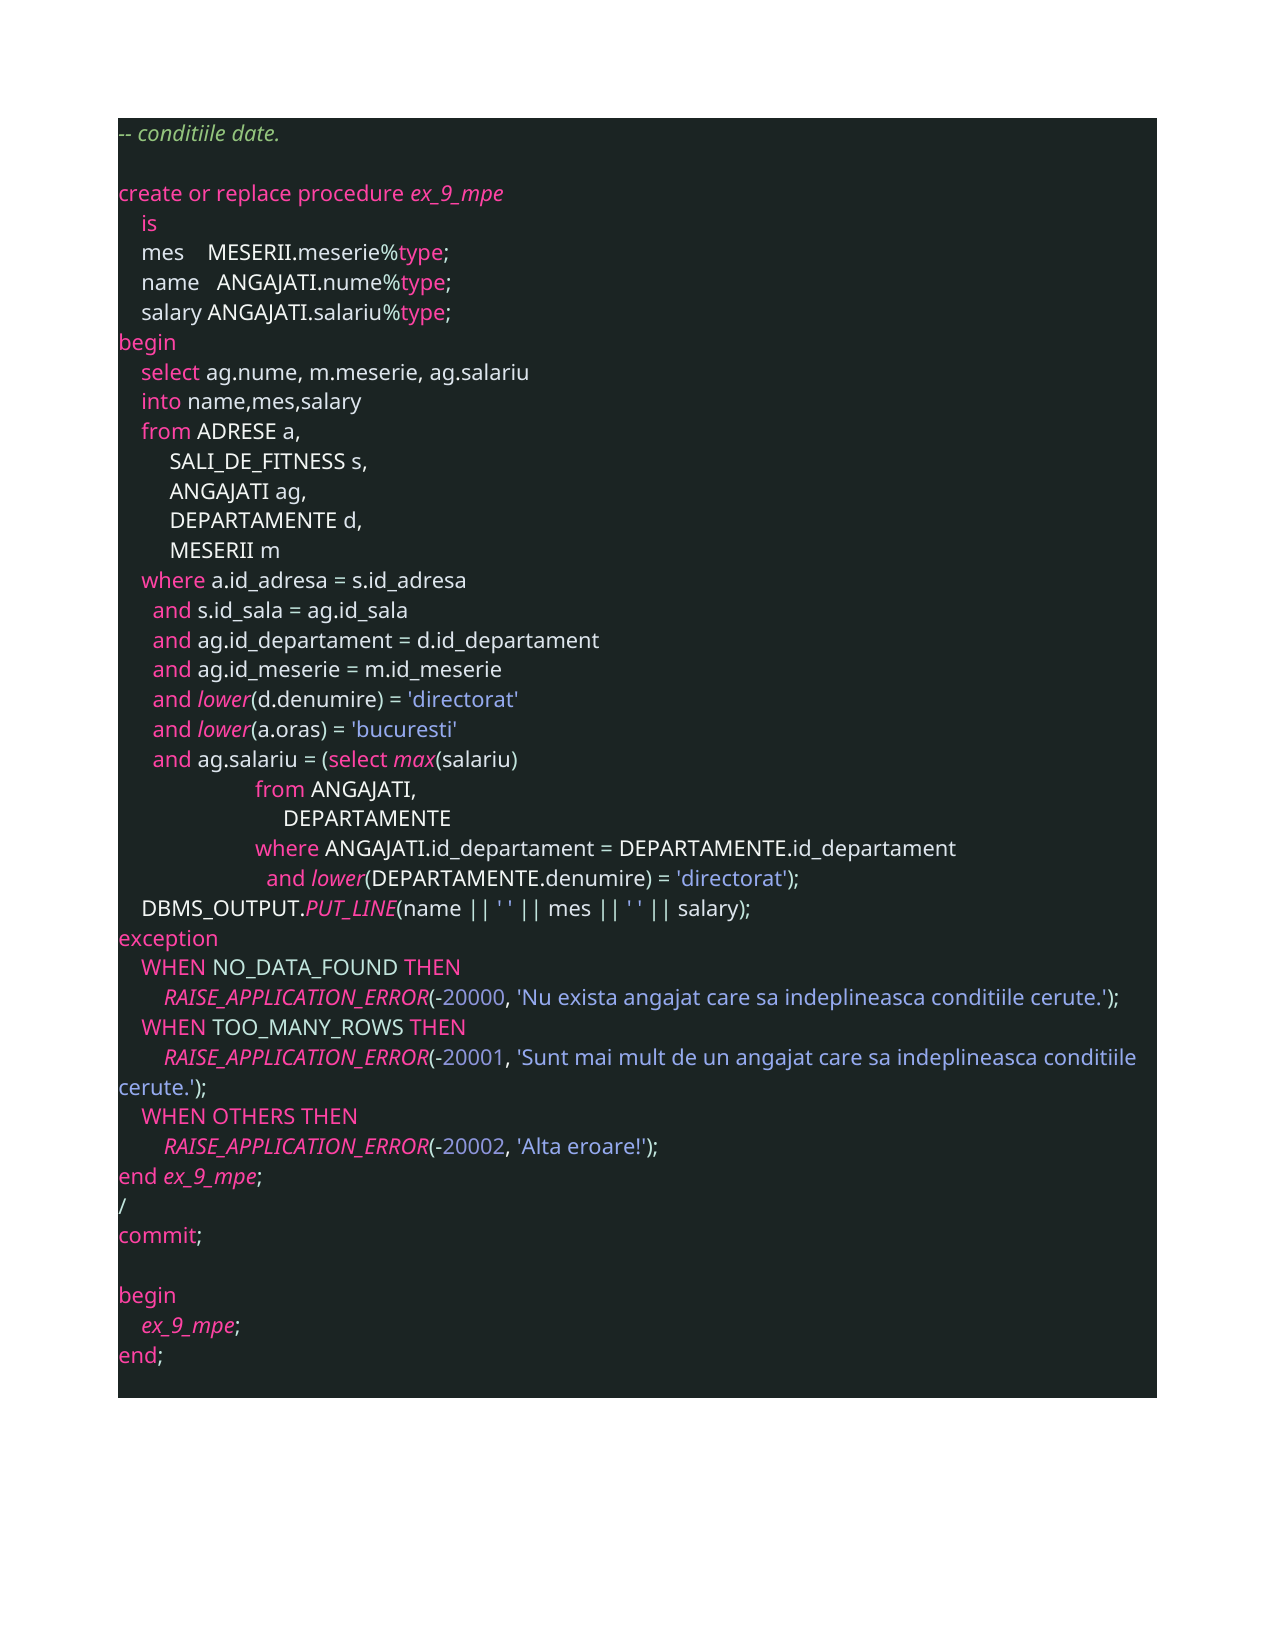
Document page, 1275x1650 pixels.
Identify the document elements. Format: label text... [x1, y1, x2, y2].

text -- conditiile date. create or replace procedure ex_9_mpe is mes MESERII.meserie%type; name ANGAJATI.nume%type; salary ANGAJATI.salariu%type; begin select ag.nume, m.meserie, ag.salariu into name,mes,salary from ADRESE a, SALI_DE_FITNESS s, ANGAJATI ag, DEPARTAMENTE d, MESERII m where a.id_adresa = s.id_adresa and s.id_sala = ag.id_sala and ag.id_departament = d.id_departament and ag.id_meserie = m.id_meserie and lower(d.denumire) = 'directorat' and lower(a.oras) = 'bucuresti' and ag.salariu = (select max(salariu) from ANGAJATI, DEPARTAMENTE where ANGAJATI.id_departament = DEPARTAMENTE.id_departament and lower(DEPARTAMENTE.denumire) = 'directorat'); DBMS_OUTPUT.PUT_LINE(name || ' ' || mes || ' ' || salary); exception WHEN NO_DATA_FOUND THEN RAISE_APPLICATION_ERROR(-20000, 'Nu exista angajat care sa indeplineasca conditiile cerute.'); WHEN TOO_MANY_ROWS THEN RAISE_APPLICATION_ERROR(-20001, 'Sunt mai mult de un angajat care sa indeplineasca conditiile cerute.'); WHEN OTHERS THEN RAISE_APPLICATION_ERROR(-20002, 'Alta eroare!'); end ex_9_mpe; / commit; begin ex_9_mpe; end; [118, 118, 1157, 1398]
